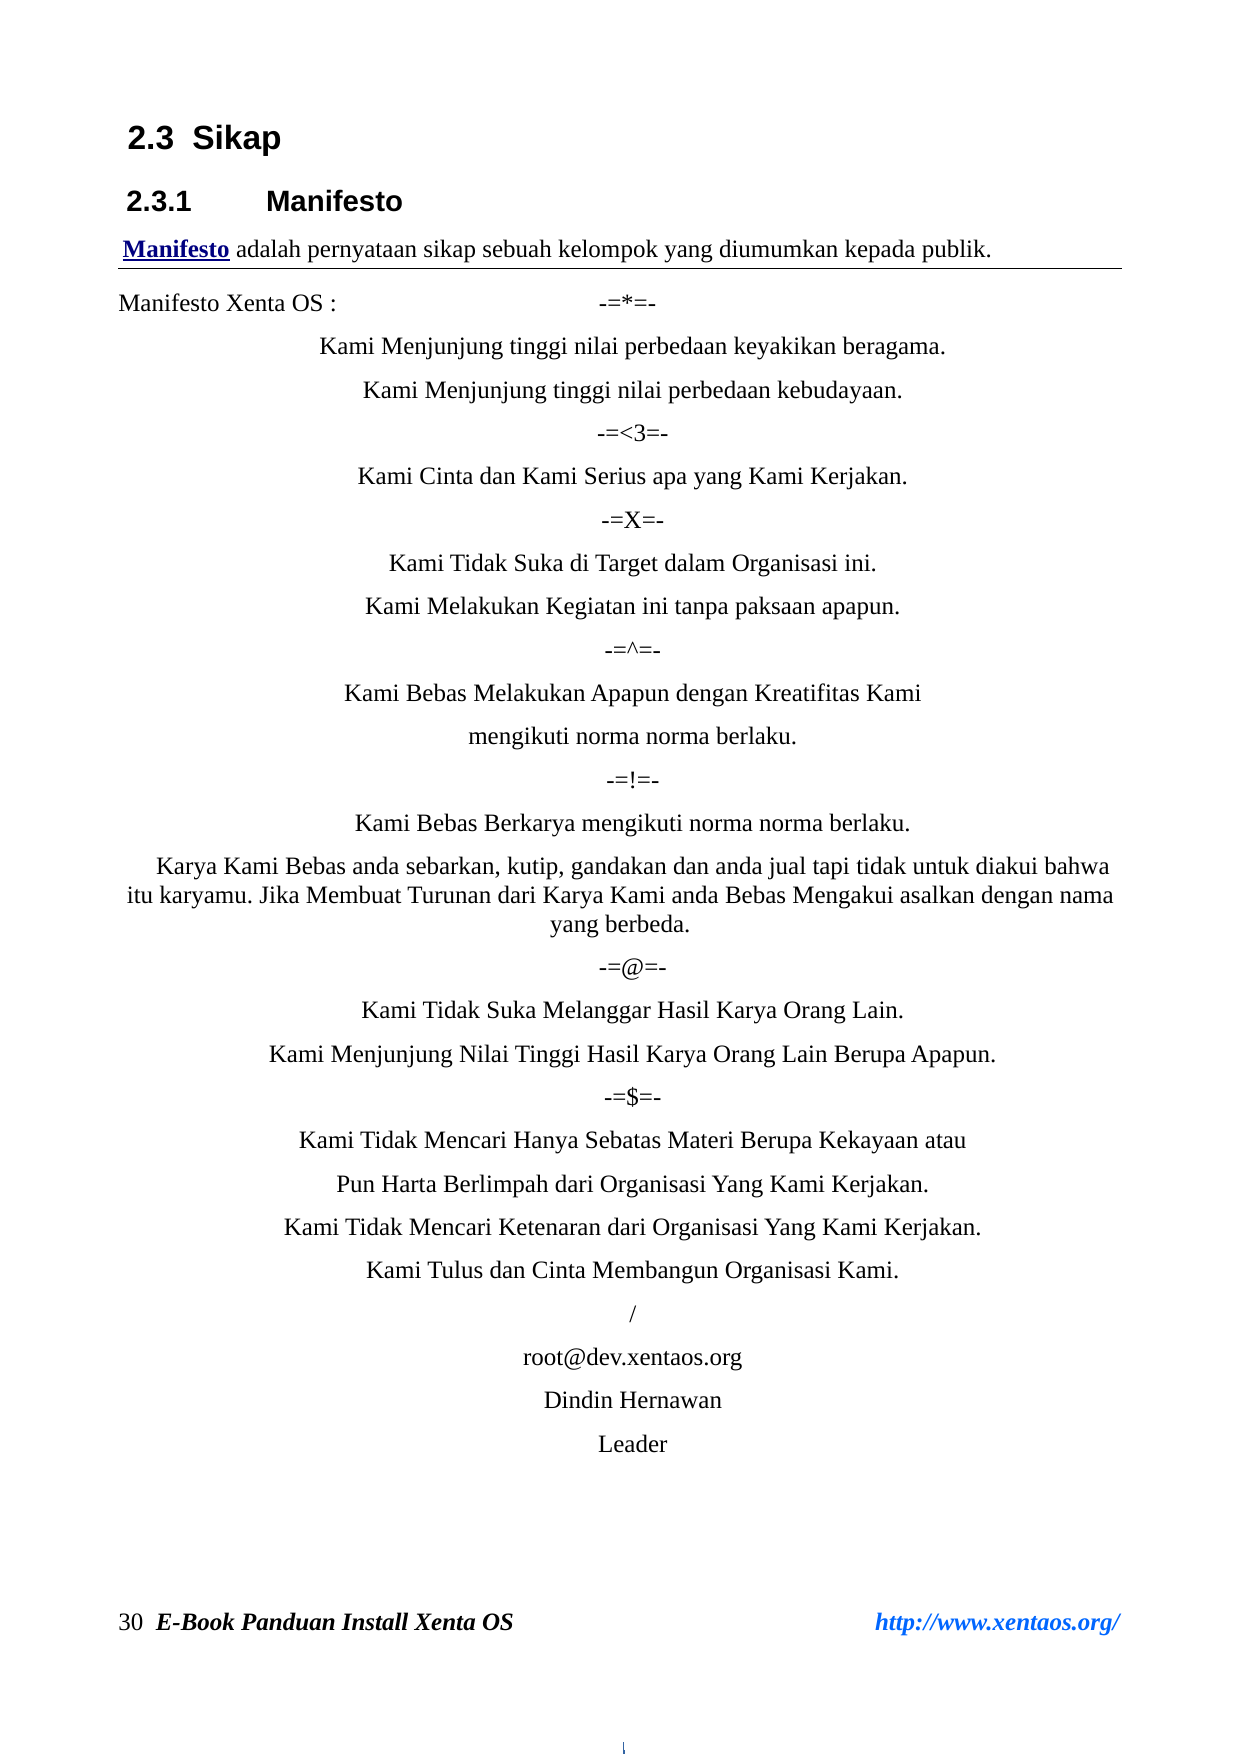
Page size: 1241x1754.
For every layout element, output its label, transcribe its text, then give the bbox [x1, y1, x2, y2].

text Kami Tidak Suka di Target dalam Organisasi ini. [118, 548, 1122, 577]
text Manifesto adalah pernyataan sikap sebuah kelompok yang diumumkan kepada publik. [118, 230, 1122, 268]
text -=X=- [118, 505, 1122, 533]
subtitle Manifesto [118, 184, 1122, 218]
text -=$=- [118, 1082, 1122, 1111]
text Kami Bebas Melakukan Apapun dengan Kreatifitas Kami [118, 678, 1122, 707]
text / [118, 1299, 1122, 1328]
text -=!=- [118, 765, 1122, 793]
text Kami Bebas Berkarya mengikuti norma norma berlaku. [118, 808, 1122, 837]
text mengikuti norma norma berlaku. [118, 721, 1122, 750]
text Kami Tidak Mencari Ketenaran dari Organisasi Yang Kami Kerjakan. [118, 1212, 1122, 1241]
text Kami Menjunjung tinggi nilai perbedaan keyakikan beragama. [118, 331, 1122, 360]
subtitle Sikap [118, 118, 1122, 157]
text root@dev.xentaos.org [118, 1342, 1122, 1371]
text -=^=- [118, 635, 1122, 663]
text Karya Kami Bebas anda sebarkan, kutip, gandakan dan anda jual tapi tidak untuk diakui bahwa itu karyamu. Jika Membuat Turunan dari Karya Kami anda Bebas Mengakui asalkan dengan nama yang berbeda. [118, 851, 1122, 938]
text Pun Harta Berlimpah dari Organisasi Yang Kami Kerjakan. [118, 1169, 1122, 1198]
text Kami Tulus dan Cinta Membangun Organisasi Kami. [118, 1256, 1122, 1284]
text Kami Cinta dan Kami Serius apa yang Kami Kerjakan. [118, 461, 1122, 490]
text Leader [118, 1429, 1122, 1458]
text Kami Menjunjung tinggi nilai perbedaan kebudayaan. [118, 375, 1122, 403]
text -=<3=- [118, 418, 1122, 447]
text Kami Tidak Suka Melanggar Hasil Karya Orang Lain. [118, 996, 1122, 1024]
text Dindin Hernawan [118, 1386, 1122, 1414]
text Manifesto Xenta OS : -=*=- [118, 288, 1122, 317]
text Kami Tidak Mencari Hanya Sebatas Materi Berupa Kekayaan atau [118, 1126, 1122, 1154]
text Kami Melakukan Kegiatan ini tanpa paksaan apapun. [118, 591, 1122, 620]
text Kami Menjunjung Nilai Tinggi Hasil Karya Orang Lain Berupa Apapun. [118, 1039, 1122, 1068]
text -=@=- [118, 952, 1122, 981]
